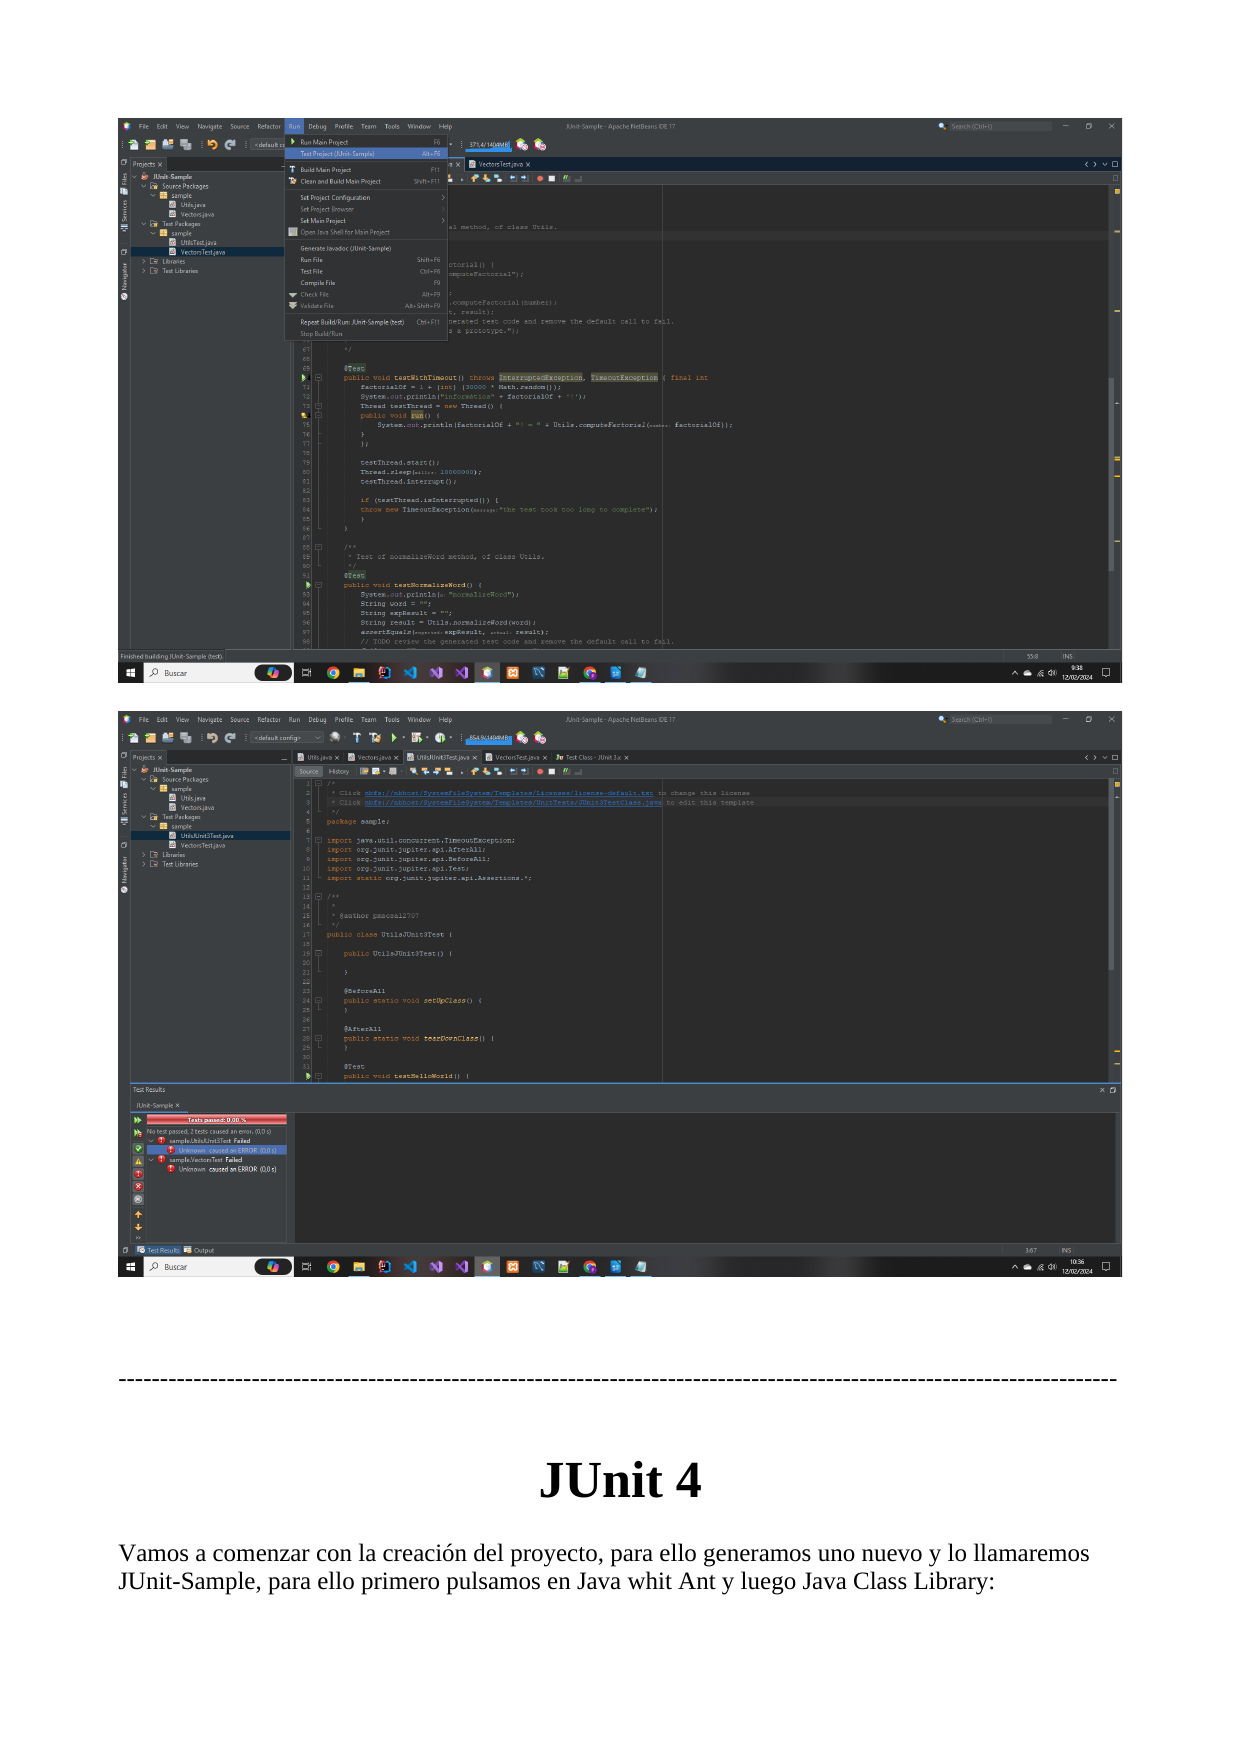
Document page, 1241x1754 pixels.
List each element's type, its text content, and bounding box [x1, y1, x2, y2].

text JUnit 4 [118, 1449, 1122, 1509]
picture [118, 118, 1123, 683]
text ------------------------------------------------------------------------------------------------------------------------ [118, 1363, 1122, 1391]
text Vamos a comenzar con la creación del proyecto, para ello generamos uno nuevo y lo llamaremos JUnit-Sample, para ello primero pulsamos en Java whit Ant y luego Java Class Library: [118, 1538, 1122, 1595]
picture [118, 711, 1123, 1277]
